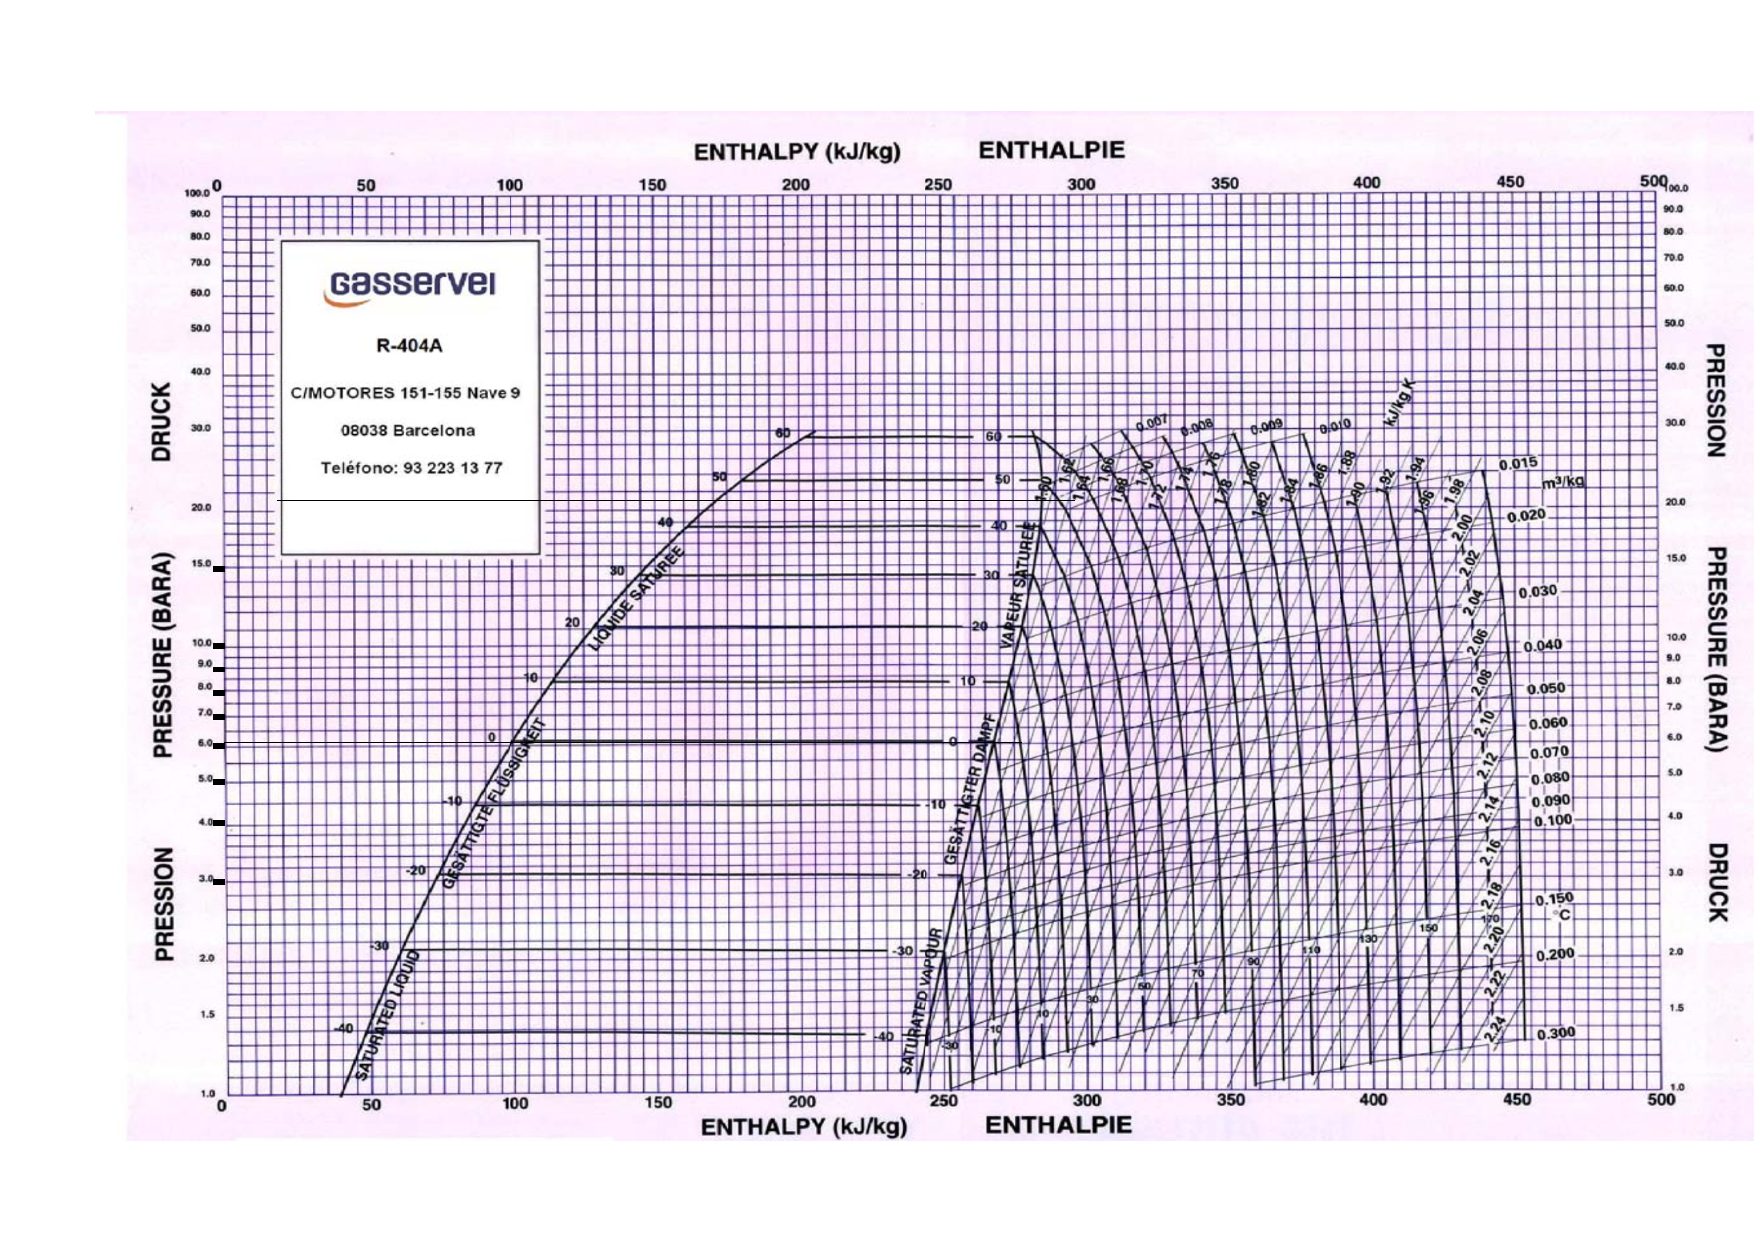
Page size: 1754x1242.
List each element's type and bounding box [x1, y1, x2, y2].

picture [94, 110, 1754, 1141]
